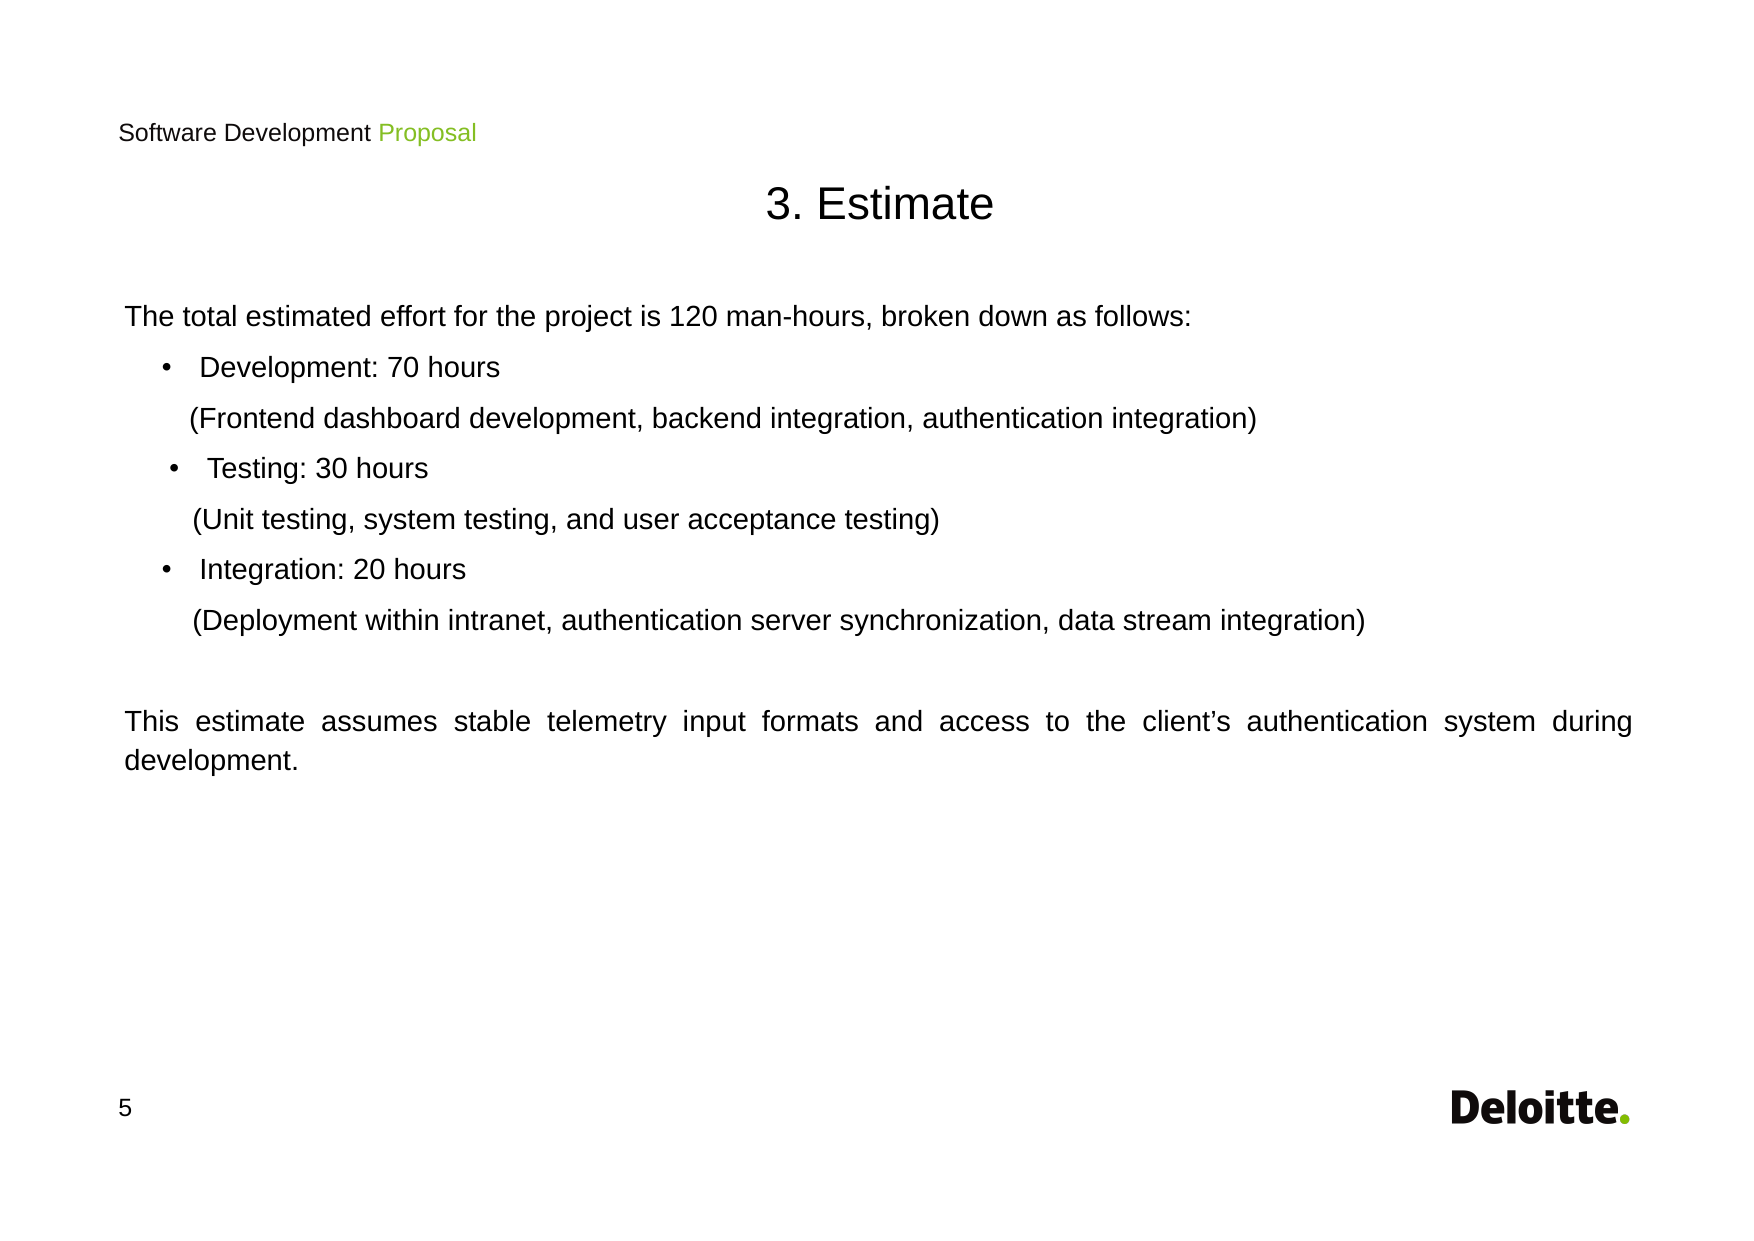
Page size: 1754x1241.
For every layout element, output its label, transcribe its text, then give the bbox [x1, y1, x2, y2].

text This estimate assumes stable telemetry input formats and access to the client’s authentication system during development. [124, 704, 1636, 776]
text 3. Estimate [124, 176, 1636, 229]
text The total estimated effort for the project is 120 man-hours, broken down as follows: [124, 299, 1636, 333]
text (Frontend dashboard development, backend integration, authentication integration) [124, 401, 1636, 434]
picture [1448, 1084, 1633, 1130]
list Testing: 30 hours [169, 451, 1636, 485]
list Integration: 20 hours [162, 552, 1636, 586]
list Development: 70 hours [162, 350, 1636, 384]
text (Deployment within intranet, authentication server synchronization, data stream integration) [124, 603, 1636, 637]
text (Unit testing, system testing, and user acceptance testing) [124, 502, 1636, 535]
